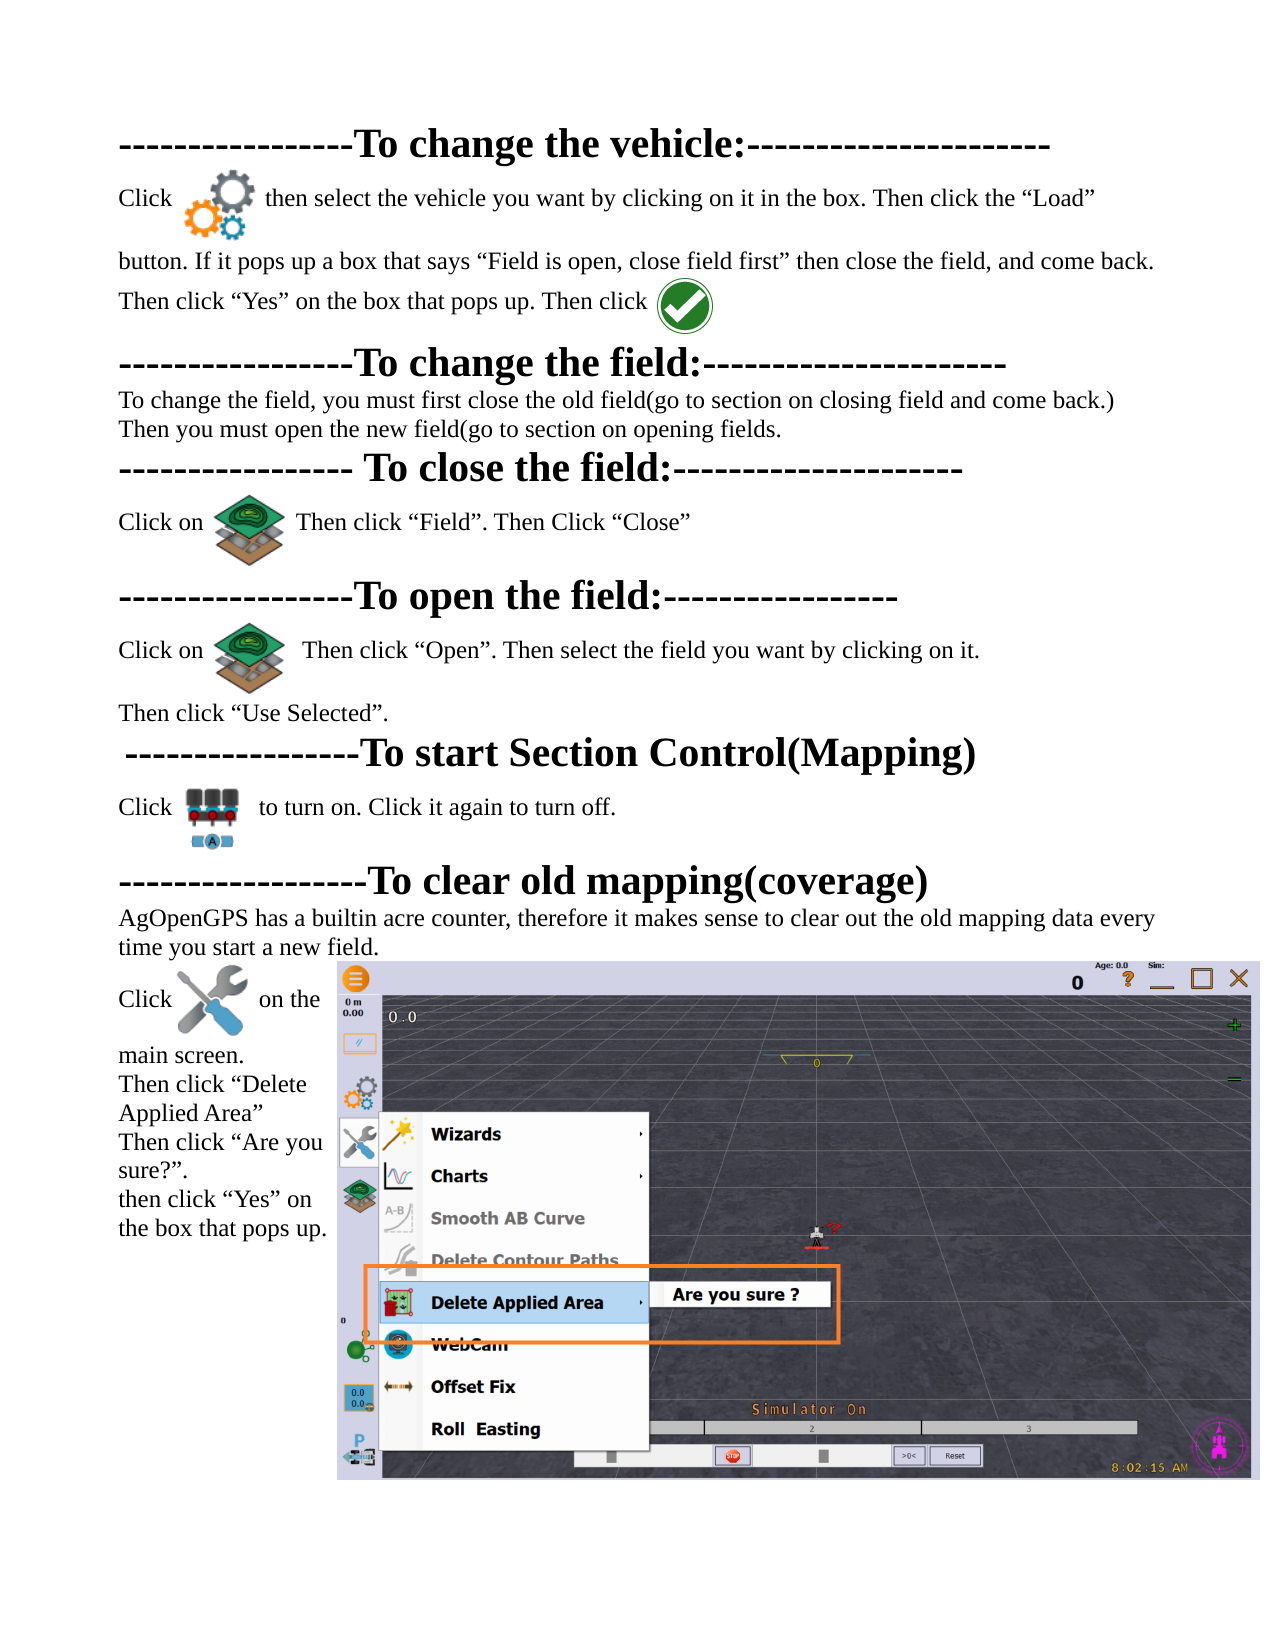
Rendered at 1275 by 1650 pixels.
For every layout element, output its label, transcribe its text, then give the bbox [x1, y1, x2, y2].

text Click [118, 775, 172, 855]
text ------------------To clear old mapping(coverage) [118, 855, 1157, 903]
text Then click “Field”. Then Click “Close” [290, 491, 1157, 571]
text Then click “Delete Applied Area” [118, 1069, 337, 1127]
text Click on the main screen. [118, 961, 337, 1069]
text Click on [118, 491, 209, 571]
text Click on [118, 618, 209, 698]
text [717, 275, 1157, 337]
text to turn on. Click it again to turn off. [253, 775, 1157, 855]
text -----------------To change the field:---------------------- [118, 337, 1157, 385]
picture [172, 960, 253, 1041]
picture [209, 490, 290, 571]
text Then click “Yes” on the box that pops up. Then click [118, 275, 653, 337]
text AgOpenGPS has a builtin acre counter, therefore it makes sense to clear out the old mapping data every time you start a new field. [118, 903, 1157, 961]
text Then click “Open”. Then select the field you want by clicking on it. [290, 618, 1157, 698]
text then click “Yes” on the box that pops up. [118, 1184, 337, 1242]
picture [172, 775, 253, 856]
picture [653, 274, 717, 338]
text To change the field, you must first close the old field(go to section on closing field and come back.) [118, 385, 1157, 414]
text -----------------To change the vehicle:---------------------- [118, 118, 1157, 166]
text -----------------To start Section Control(Mapping) [118, 727, 1157, 775]
text Then click “Are you sure?”. [118, 1127, 337, 1184]
picture [209, 618, 290, 699]
picture [337, 961, 1260, 1480]
picture [178, 166, 259, 246]
text -----------------To open the field:----------------- [118, 571, 1157, 618]
text Click then select the vehicle you want by clicking on it in the box. Then click the “Load” button. If it pops up a box that says “Field is open, close field first” then close the field, and come back. [118, 166, 1157, 275]
text Then you must open the new field(go to section on opening fields. [118, 414, 1157, 443]
text Then click “Use Selected”. [118, 698, 1157, 727]
text ----------------- To close the field:--------------------- [118, 443, 1157, 491]
